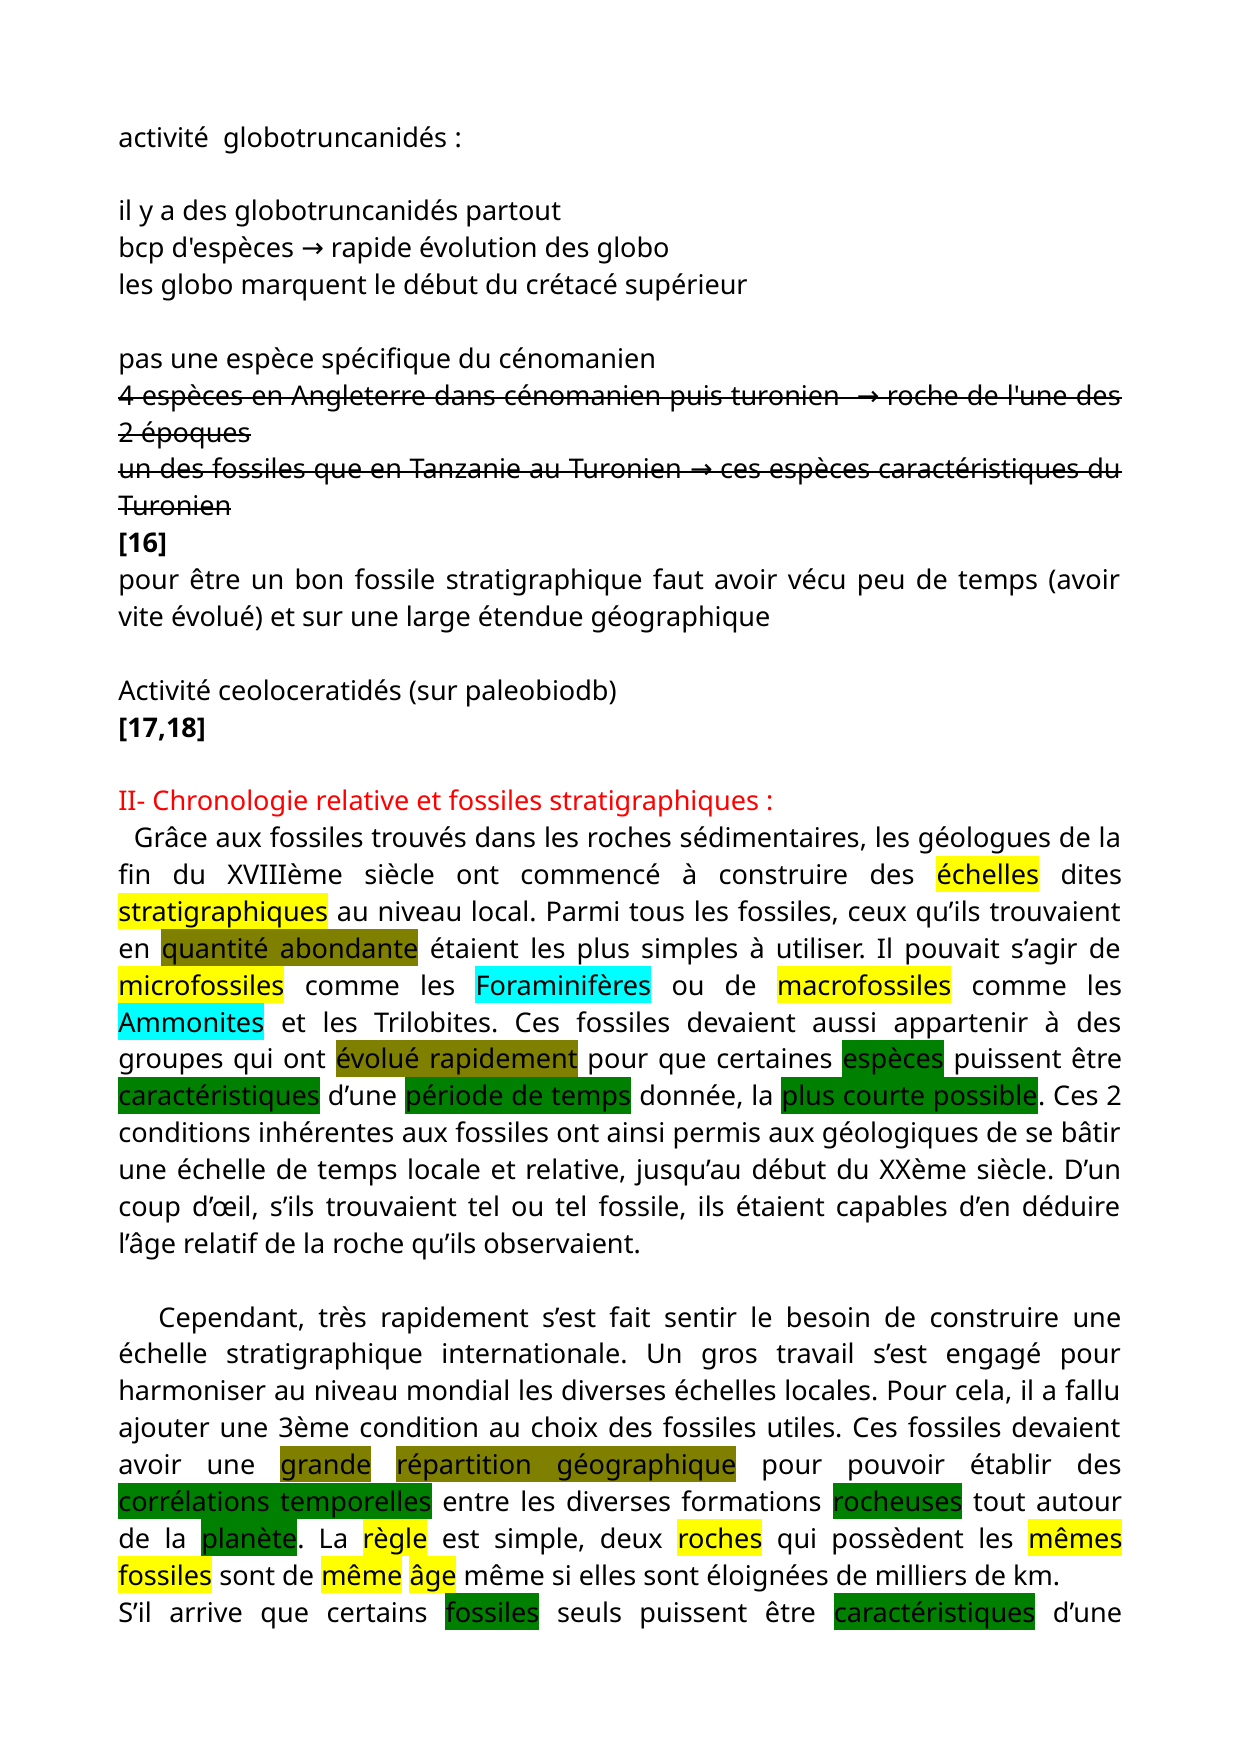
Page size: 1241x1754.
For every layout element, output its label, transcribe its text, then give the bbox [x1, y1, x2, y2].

text il y a des globotruncanidés partout [118, 192, 1122, 229]
text Cependant, très rapidement s’est fait sentir le besoin de construire une échelle stratigraphique internationale. Un gros travail s’est engagé pour harmoniser au niveau mondial les diverses échelles locales. Pour cela, il a fallu ajouter une 3ème condition au choix des fossiles utiles. Ces fossiles devaient avoir une grande répartition géographique pour pouvoir établir des corrélations temporelles entre les diverses formations rocheuses tout autour de la planète. La règle est simple, deux roches qui possèdent les mêmes fossiles sont de même âge même si elles sont éloignées de milliers de km. [118, 1298, 1122, 1593]
text II- Chronologie relative et fossiles stratigraphiques : [118, 782, 1122, 819]
text un des fossiles que en Tanzanie au Turonien → ces espèces caractéristiques du Turonien [118, 473, 1122, 524]
text 4 espèces en Angleterre dans cénomanien puis turonien → roche de l'une des 2 époques [118, 399, 1122, 450]
text bcp d'espèces → rapide évolution des globo [118, 229, 1122, 266]
text un des fossiles que en Tanzanie au Turonien → ces espèces caractéristiques du Turonien [118, 450, 1122, 471]
text 4 espèces en Angleterre dans cénomanien puis turonien → roche de l'une des 2 époques [118, 376, 1122, 397]
text pas une espèce spécifique du cénomanien [118, 339, 1122, 376]
text les globo marquent le début du crétacé supérieur [118, 266, 1122, 302]
text Activité ceoloceratidés (sur paleobiodb) [118, 671, 1122, 708]
text activité globotruncanidés : [118, 118, 1122, 155]
text [16] [118, 524, 1122, 561]
text S’il arrive que certains fossiles seuls puissent être caractéristiques d’une [118, 1593, 1122, 1630]
text [17,18] [118, 708, 1122, 745]
text pour être un bon fossile stratigraphique faut avoir vécu peu de temps (avoir vite évolué) et sur une large étendue géographique [118, 561, 1122, 634]
text Grâce aux fossiles trouvés dans les roches sédimentaires, les géologues de la fin du XVIIIème siècle ont commencé à construire des échelles dites stratigraphiques au niveau local. Parmi tous les fossiles, ceux qu’ils trouvaient en quantité abondante étaient les plus simples à utiliser. Il pouvait s’agir de microfossiles comme les Foraminifères ou de macrofossiles comme les Ammonites et les Trilobites. Ces fossiles devaient aussi appartenir à des groupes qui ont évolué rapidement pour que certaines espèces puissent être caractéristiques d’une période de temps donnée, la plus courte possible. Ces 2 conditions inhérentes aux fossiles ont ainsi permis aux géologiques de se bâtir une échelle de temps locale et relative, jusqu’au début du XXème siècle. D’un coup d’œil, s’ils trouvaient tel ou tel fossile, ils étaient capables d’en déduire l’âge relatif de la roche qu’ils observaient. [118, 819, 1122, 1261]
